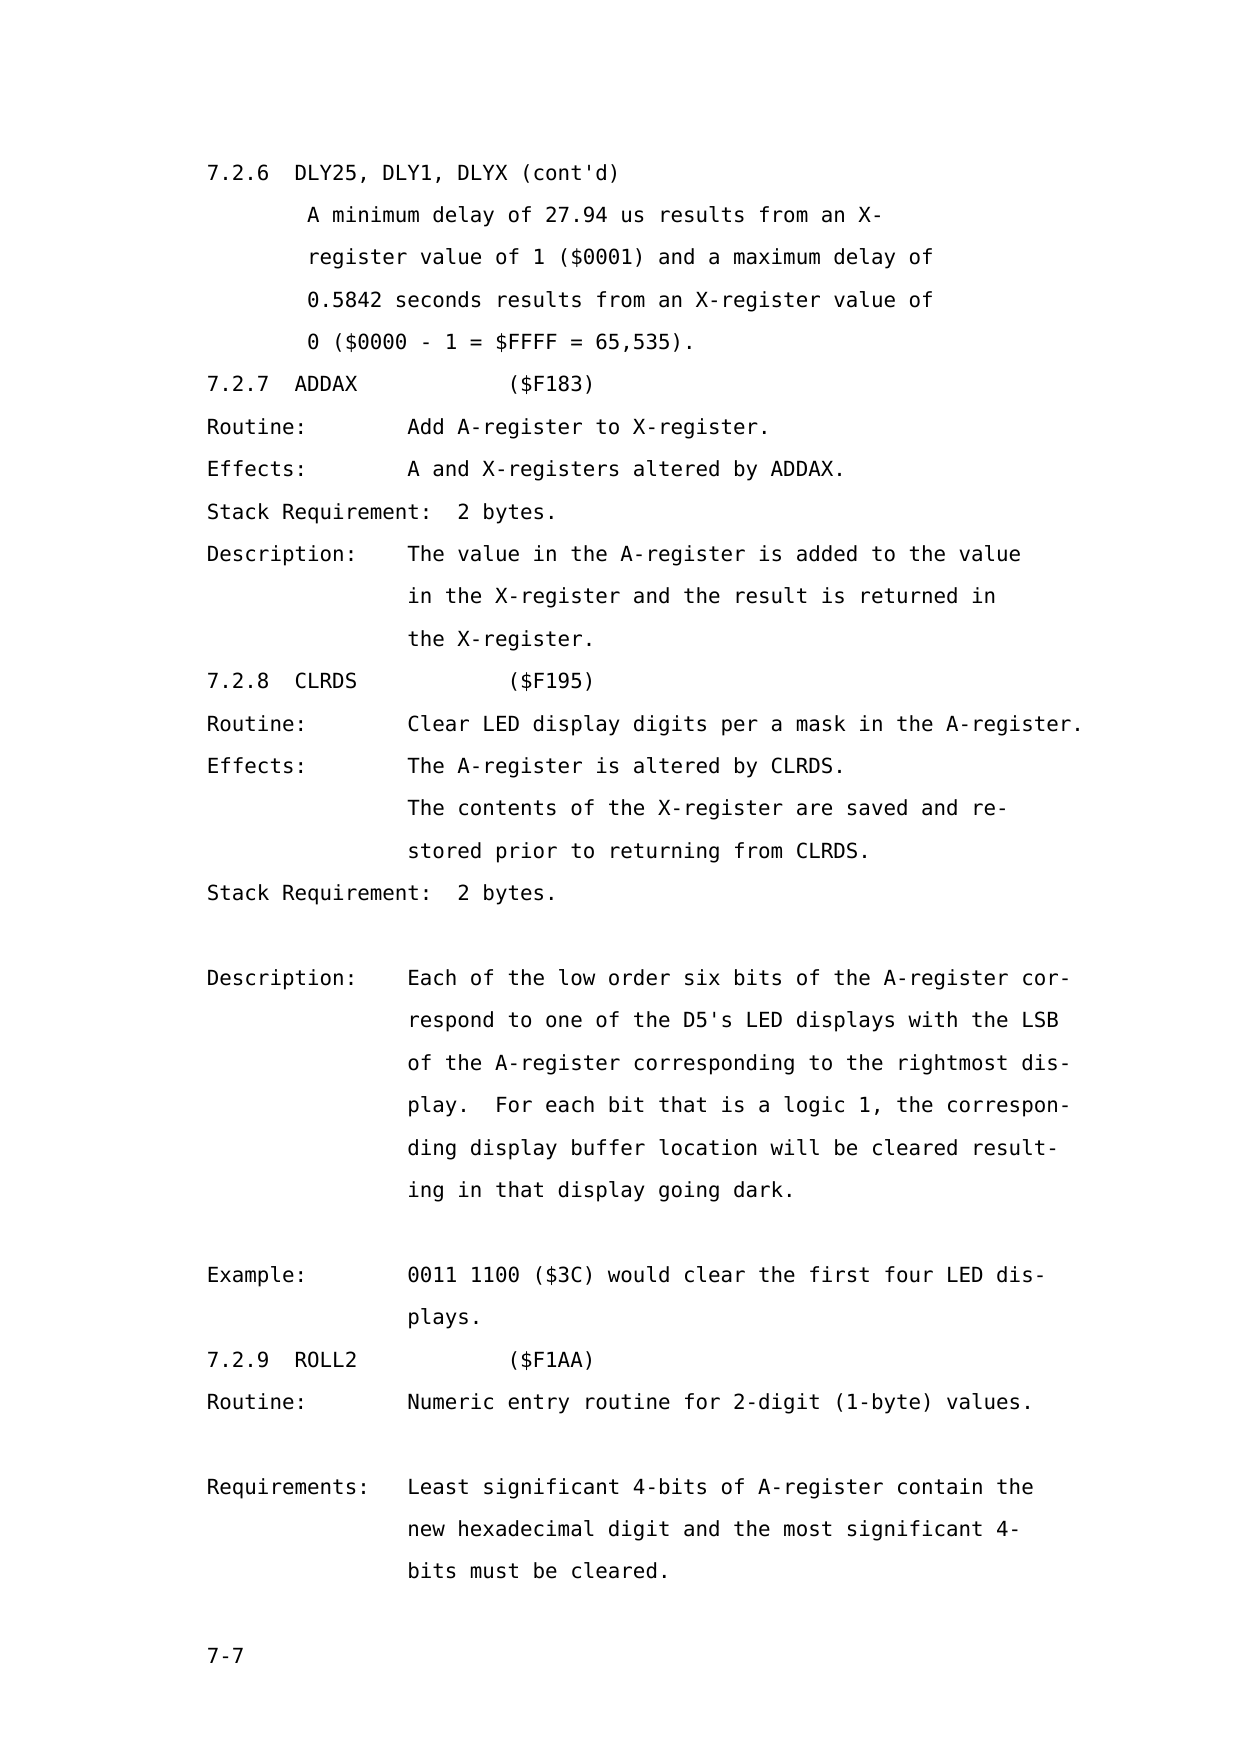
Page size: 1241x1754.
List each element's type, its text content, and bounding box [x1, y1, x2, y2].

text ding display buffer location will be cleared result- [207, 1136, 1122, 1160]
text respond to one of the D5's LED displays with the LSB [207, 1008, 1122, 1033]
text of the A-register corresponding to the rightmost dis- [207, 1051, 1122, 1075]
text Description: The value in the A-register is added to the value [207, 542, 1122, 566]
text Description: Each of the low order six bits of the A-register cor- [207, 966, 1122, 990]
text 7.2.9 ROLL2 ($F1AA) [207, 1348, 1122, 1372]
text play. For each bit that is a logic 1, the correspon- [207, 1093, 1122, 1117]
text Routine: Add A-register to X-register. [207, 415, 1122, 439]
text Stack Requirement: 2 bytes. [207, 881, 1122, 906]
text ing in that display going dark. [207, 1178, 1122, 1202]
text Routine: Numeric entry routine for 2-digit (1-byte) values. [207, 1390, 1122, 1414]
text stored prior to returning from CLRDS. [207, 839, 1122, 863]
text 7.2.7 ADDAX ($F183) [207, 372, 1122, 397]
text A minimum delay of 27.94 us results from an X- [207, 203, 1122, 227]
text Example: 0011 1100 ($3C) would clear the first four LED dis- [207, 1263, 1122, 1287]
text The contents of the X-register are saved and re- [207, 796, 1122, 821]
text Routine: Clear LED display digits per a mask in the A-register. [207, 712, 1122, 736]
text register value of 1 ($0001) and a maximum delay of [207, 245, 1122, 269]
text bits must be cleared. [207, 1559, 1122, 1584]
text Stack Requirement: 2 bytes. [207, 500, 1122, 524]
text plays. [207, 1305, 1122, 1329]
text the X-register. [207, 627, 1122, 651]
text 7-7 [207, 1644, 1122, 1669]
text Requirements: Least significant 4-bits of A-register contain the [207, 1475, 1122, 1499]
text new hexadecimal digit and the most significant 4- [207, 1517, 1122, 1541]
text Effects: A and X-registers altered by ADDAX. [207, 457, 1122, 482]
text 0.5842 seconds results from an X-register value of [207, 288, 1122, 312]
text in the X-register and the result is returned in [207, 584, 1122, 609]
text 0 ($0000 - 1 = $FFFF = 65,535). [207, 330, 1122, 354]
text 7.2.6 DLY25, DLY1, DLYX (cont'd) [207, 161, 1122, 185]
text 7.2.8 CLRDS ($F195) [207, 669, 1122, 693]
text Effects: The A-register is altered by CLRDS. [207, 754, 1122, 778]
